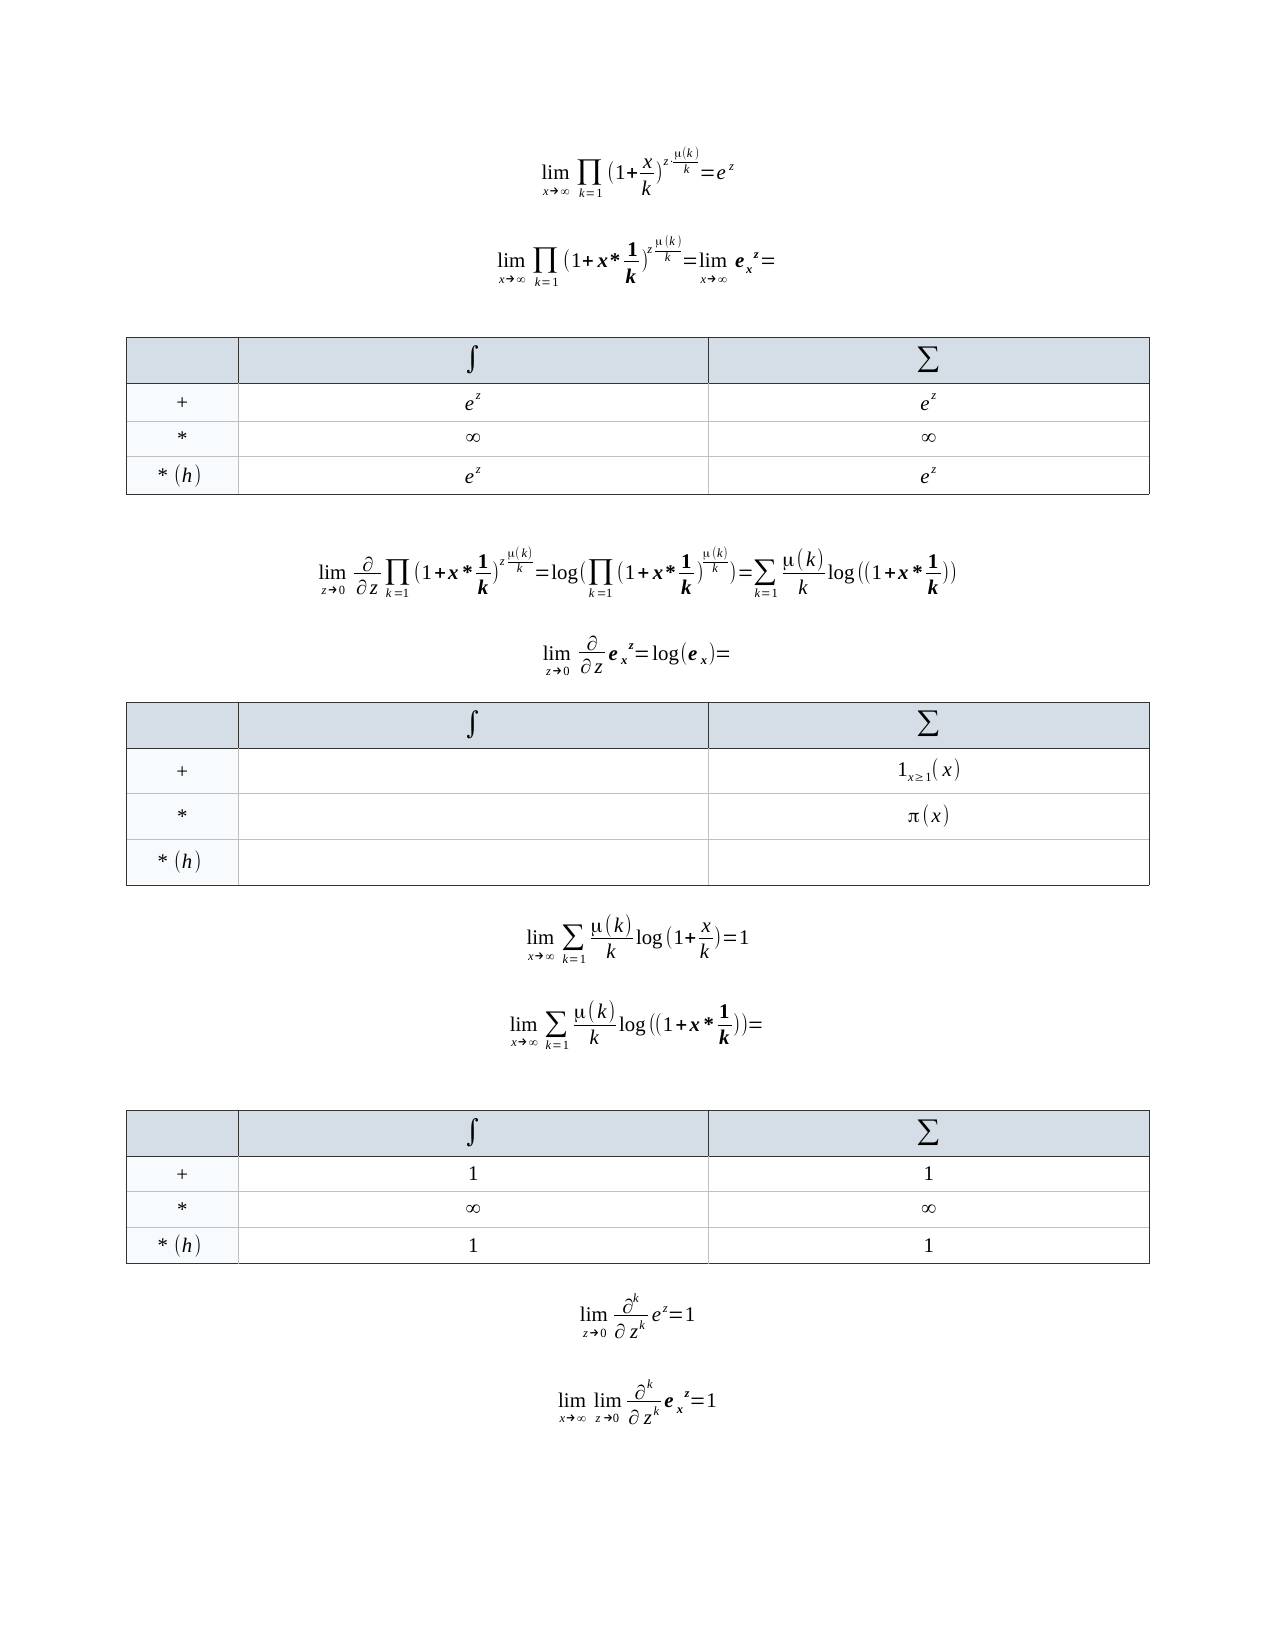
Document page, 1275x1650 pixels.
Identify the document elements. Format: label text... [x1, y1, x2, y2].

table_cell [709, 1228, 1149, 1263]
table_cell + [127, 384, 238, 421]
table_cell [239, 840, 708, 884]
table_header [127, 703, 238, 748]
table_header [239, 338, 708, 383]
table_cell [239, 1157, 708, 1191]
table_header [239, 1111, 708, 1156]
table_cell * [127, 1228, 238, 1263]
table_header [239, 703, 708, 748]
table_cell [709, 749, 1149, 793]
table_cell [239, 1192, 708, 1227]
table_cell [709, 384, 1149, 421]
table_cell [239, 422, 708, 456]
table_cell + [127, 1157, 238, 1191]
table_cell [239, 794, 708, 839]
table_cell [709, 457, 1149, 494]
table_cell * [127, 457, 238, 494]
table_header [127, 1111, 238, 1156]
table_cell [709, 794, 1149, 839]
table_header [709, 1111, 1149, 1156]
table_cell [239, 1228, 708, 1263]
table_header [709, 703, 1149, 748]
table_cell [709, 840, 1149, 884]
table_header [709, 338, 1149, 383]
table_header [127, 338, 238, 383]
table_cell [709, 422, 1149, 456]
table_cell [709, 1192, 1149, 1227]
table_cell * [127, 422, 238, 456]
table_cell [239, 457, 708, 494]
table_cell * [127, 1192, 238, 1227]
table_cell * [127, 794, 238, 839]
table_cell [709, 1157, 1149, 1191]
table_cell [239, 749, 708, 793]
table_cell + [127, 749, 238, 793]
table_cell * [127, 840, 238, 884]
table_cell [239, 384, 708, 421]
